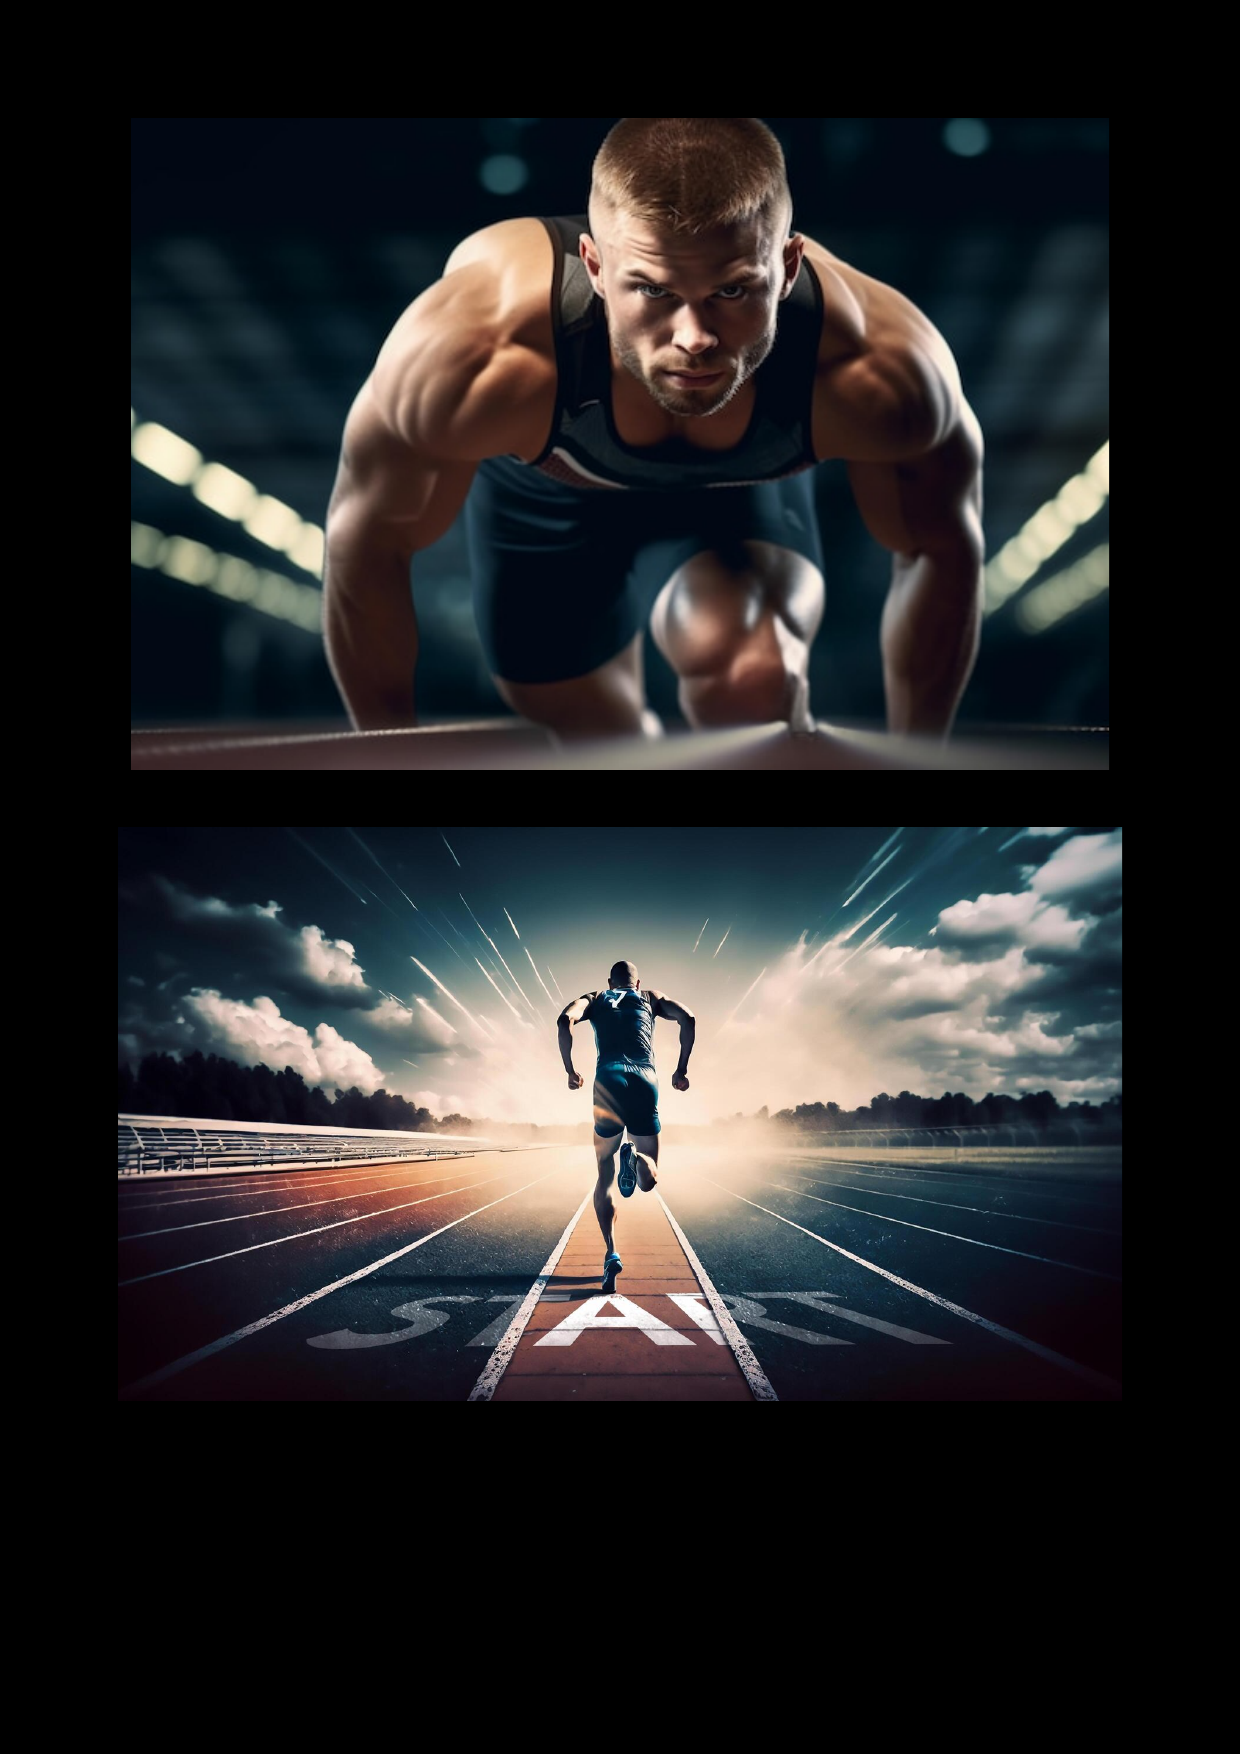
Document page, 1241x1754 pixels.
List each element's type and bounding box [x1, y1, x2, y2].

picture [131, 118, 1110, 770]
picture [118, 827, 1123, 1401]
